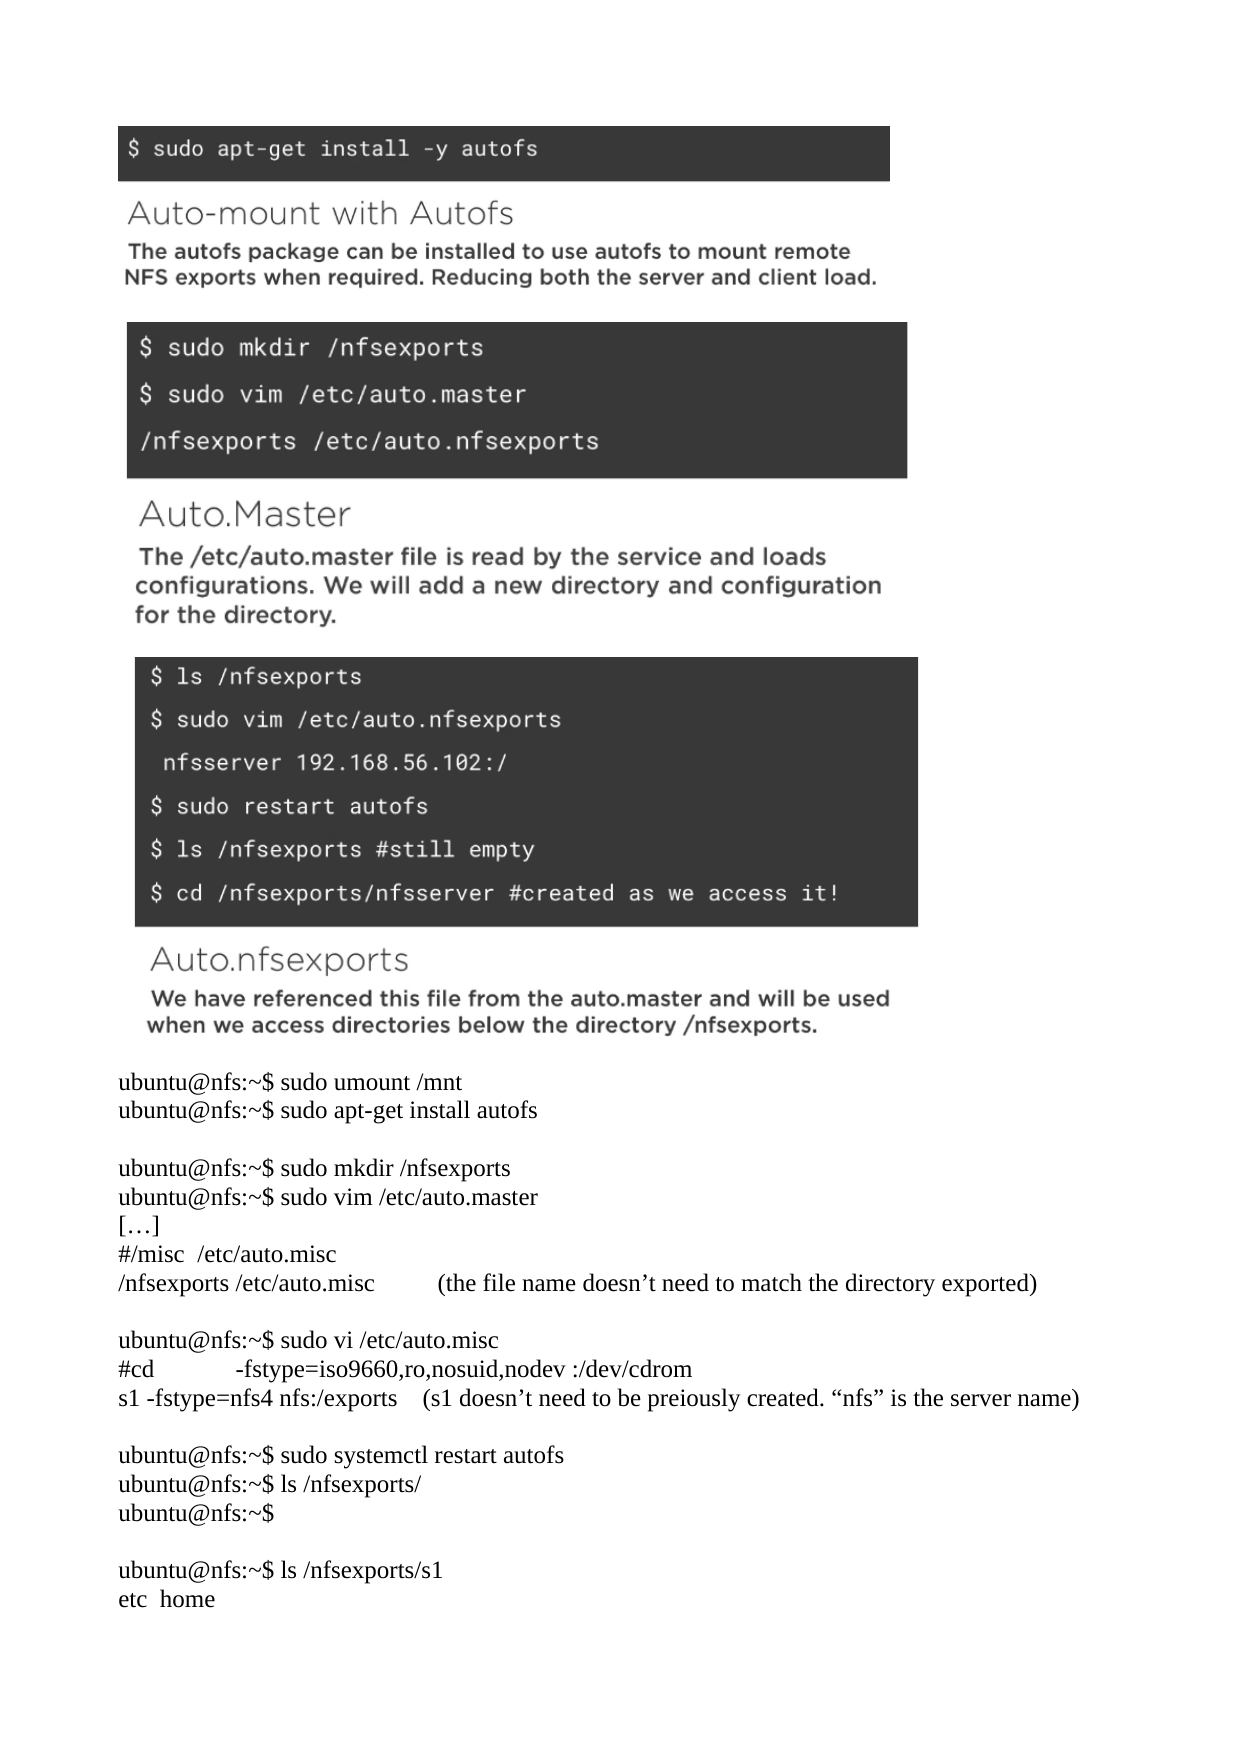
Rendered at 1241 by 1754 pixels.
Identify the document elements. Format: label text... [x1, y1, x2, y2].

text ubuntu@nfs:~$ sudo mkdir /nfsexports [118, 1153, 1122, 1182]
text ubuntu@nfs:~$ sudo umount /mnt [118, 1067, 1122, 1096]
text ubuntu@nfs:~$ sudo vim /etc/auto.master [118, 1182, 1122, 1211]
text […] [118, 1211, 1122, 1239]
text /nfsexports /etc/auto.misc (the file name doesn’t need to match the directory exported) [118, 1268, 1122, 1297]
picture [126, 322, 908, 638]
text s1 -fstype=nfs4 nfs:/exports (s1 doesn’t need to be preiously created. “nfs” is the server name) [118, 1383, 1122, 1412]
text ubuntu@nfs:~$ [118, 1498, 1122, 1527]
text ubuntu@nfs:~$ sudo vi /etc/auto.misc [118, 1326, 1122, 1354]
text ubuntu@nfs:~$ ls /nfsexports/ [118, 1469, 1122, 1498]
text ubuntu@nfs:~$ ls /nfsexports/s1 [118, 1556, 1122, 1584]
text etc home [118, 1584, 1122, 1613]
text ubuntu@nfs:~$ sudo systemctl restart autofs [118, 1441, 1122, 1469]
text ubuntu@nfs:~$ sudo apt-get install autofs [118, 1096, 1122, 1124]
text #cd -fstype=iso9660,ro,nosuid,nodev :/dev/cdrom [118, 1354, 1122, 1383]
picture [134, 657, 919, 1061]
picture [118, 126, 890, 302]
text #/misc /etc/auto.misc [118, 1239, 1122, 1268]
